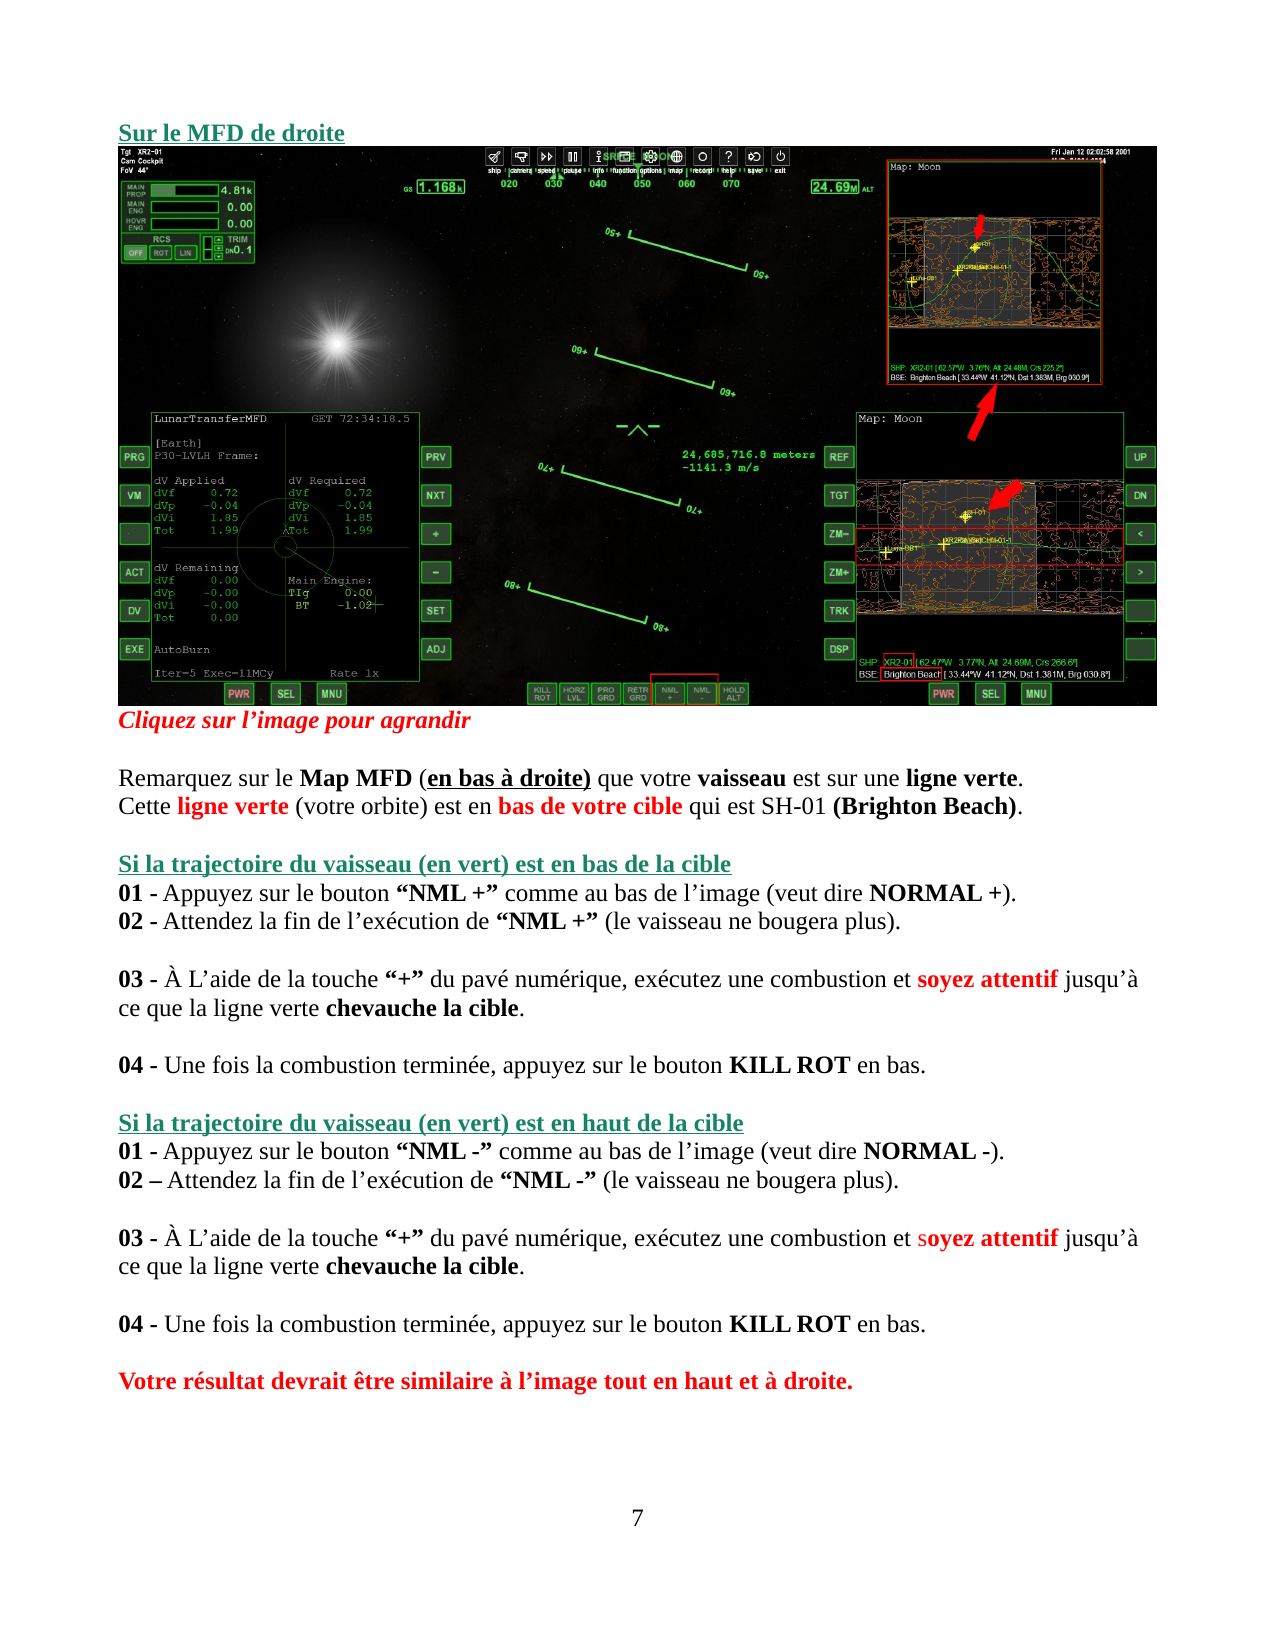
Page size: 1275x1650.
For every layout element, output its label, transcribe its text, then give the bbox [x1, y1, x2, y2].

text Cette ligne verte (votre orbite) est en bas de votre cible qui est SH-01 (Brighton Beach). [118, 791, 1157, 820]
text Cliquez sur l’image pour agrandir [118, 706, 1157, 734]
text Si la trajectoire du vaisseau (en vert) est en bas de la cible [118, 820, 1157, 878]
text Sur le MFD de droite [118, 118, 1157, 146]
text Si la trajectoire du vaisseau (en vert) est en haut de la cible [118, 1108, 1157, 1136]
text 03 - À L’aide de la touche “+” du pavé numérique, exécutez une combustion et soyez attentif jusqu’à ce que la ligne verte chevauche la cible. [118, 1223, 1157, 1280]
text Remarquez sur le Map MFD (en bas à droite) que votre vaisseau est sur une ligne verte. [118, 763, 1157, 791]
text Votre résultat devrait être similaire à l’image tout en haut et à droite. [118, 1366, 1157, 1395]
text 04 - Une fois la combustion terminée, appuyez sur le bouton KILL ROT en bas. [118, 1050, 1157, 1079]
text 04 - Une fois la combustion terminée, appuyez sur le bouton KILL ROT en bas. [118, 1309, 1157, 1338]
picture [118, 146, 1157, 706]
text 03 - À L’aide de la touche “+” du pavé numérique, exécutez une combustion et soyez attentif jusqu’à ce que la ligne verte chevauche la cible. [118, 964, 1157, 1021]
text 02 – Attendez la fin de l’exécution de “NML -” (le vaisseau ne bougera plus). [118, 1165, 1157, 1194]
text 01 - Appuyez sur le bouton “NML +” comme au bas de l’image (veut dire NORMAL +). [118, 878, 1157, 906]
text 01 - Appuyez sur le bouton “NML -” comme au bas de l’image (veut dire NORMAL -). [118, 1136, 1157, 1165]
text 02 - Attendez la fin de l’exécution de “NML +” (le vaisseau ne bougera plus). [118, 906, 1157, 935]
